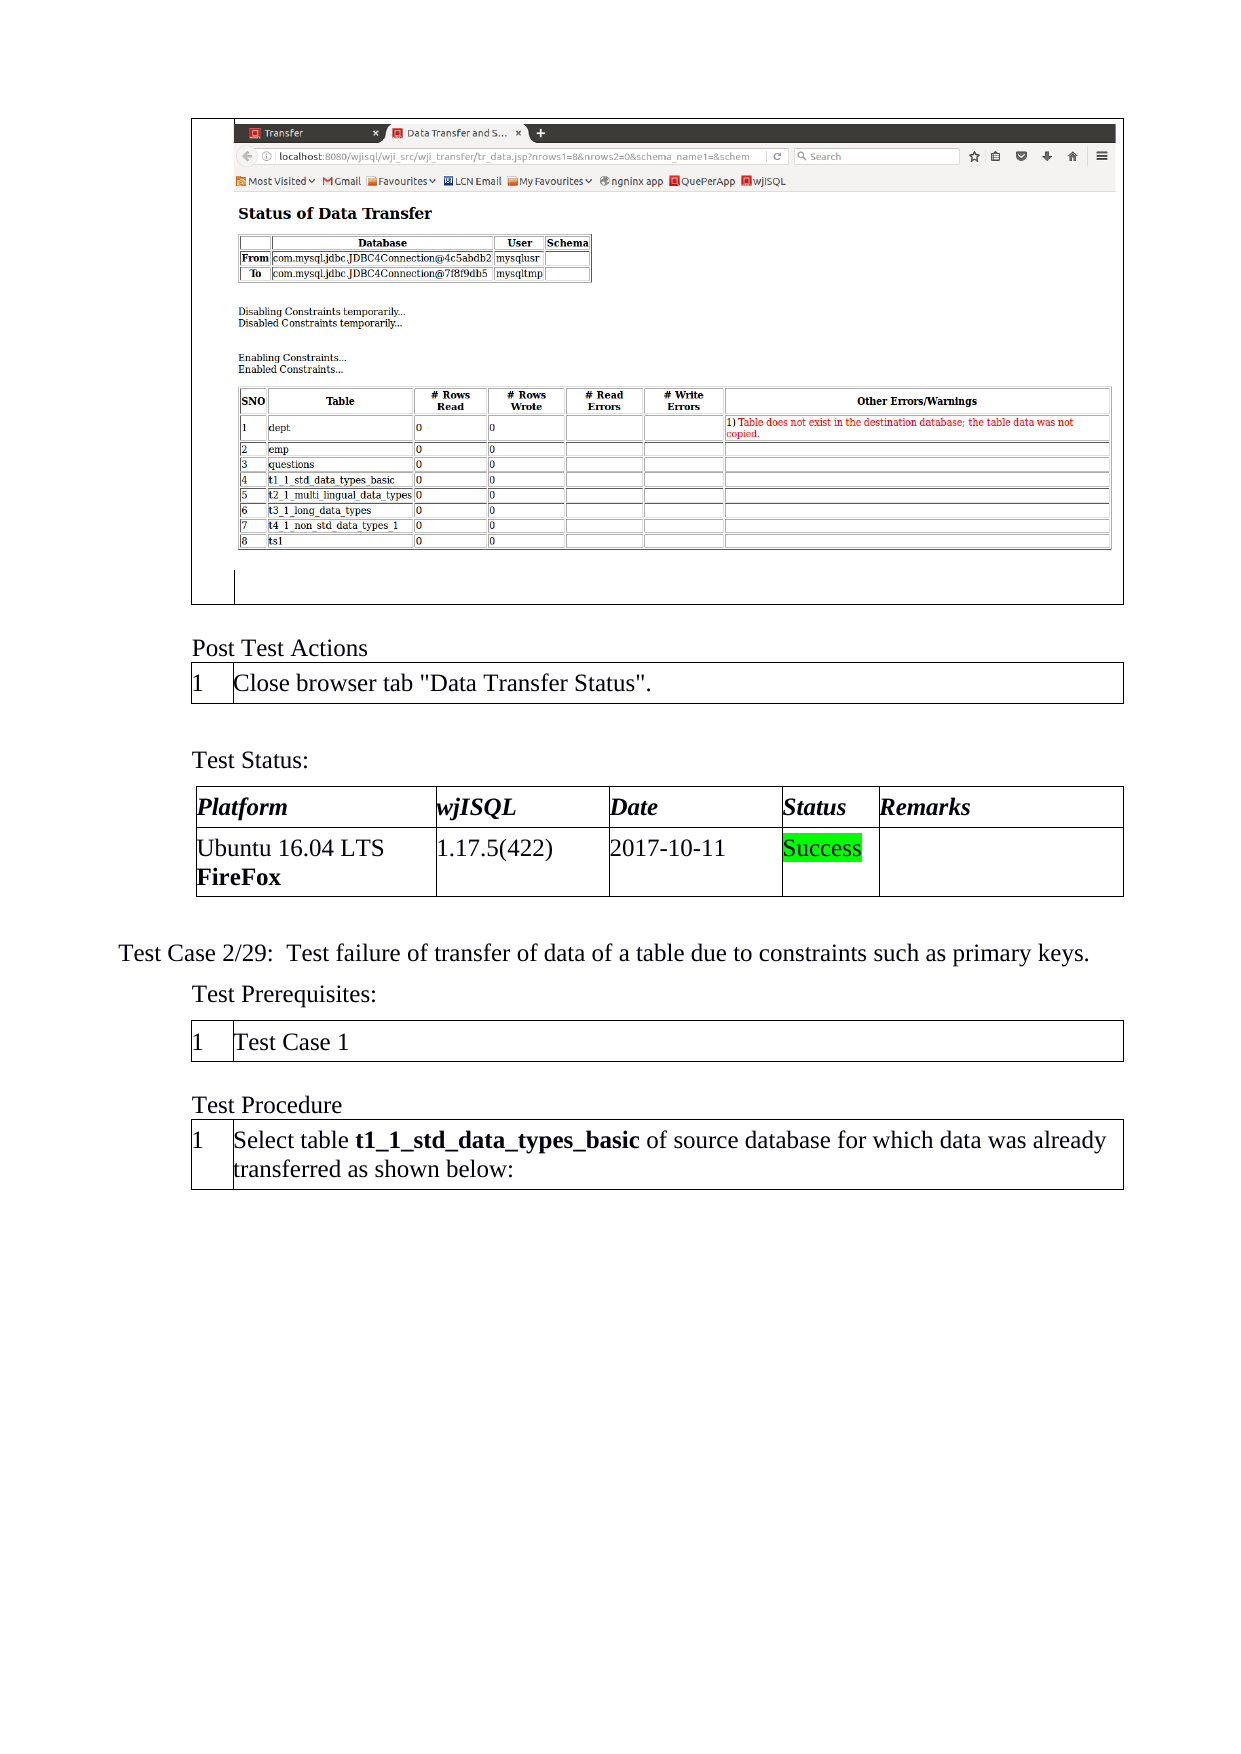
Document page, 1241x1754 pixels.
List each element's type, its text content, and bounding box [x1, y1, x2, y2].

table_header [192, 119, 234, 604]
table_header Status [783, 787, 879, 827]
picture [233, 124, 1116, 570]
table_header wjISQL [437, 787, 609, 827]
text Test Case 2/29: Test failure of transfer of data of a table due to constraints such as primary keys. [118, 938, 1122, 967]
table_cell Success [783, 828, 879, 896]
table_header 1 [192, 1120, 233, 1189]
table_header Test Case 1 [234, 1021, 1123, 1061]
table_header Date [610, 787, 782, 827]
table_header [235, 119, 1123, 604]
table_header Close browser tab "Data Transfer Status". [234, 663, 1123, 703]
table_header Remarks [880, 787, 1123, 827]
table_header Select table t1_1_std_data_types_basic of source database for which data was already transferred as shown below: [234, 1120, 1123, 1189]
table_cell 1.17.5(422) [437, 828, 609, 896]
text Test Prerequisites: [118, 979, 1122, 1008]
text Post Test Actions [118, 633, 1122, 662]
text Test Status: [118, 745, 1122, 773]
table_cell [880, 828, 1123, 896]
table_cell Ubuntu 16.04 LTS FireFox [197, 828, 436, 896]
table_header 1 [192, 1021, 233, 1061]
table_header Platform [197, 787, 436, 827]
table_cell 2017-10-11 [610, 828, 782, 896]
text Test Procedure [118, 1090, 1122, 1119]
table_header 1 [192, 663, 233, 703]
